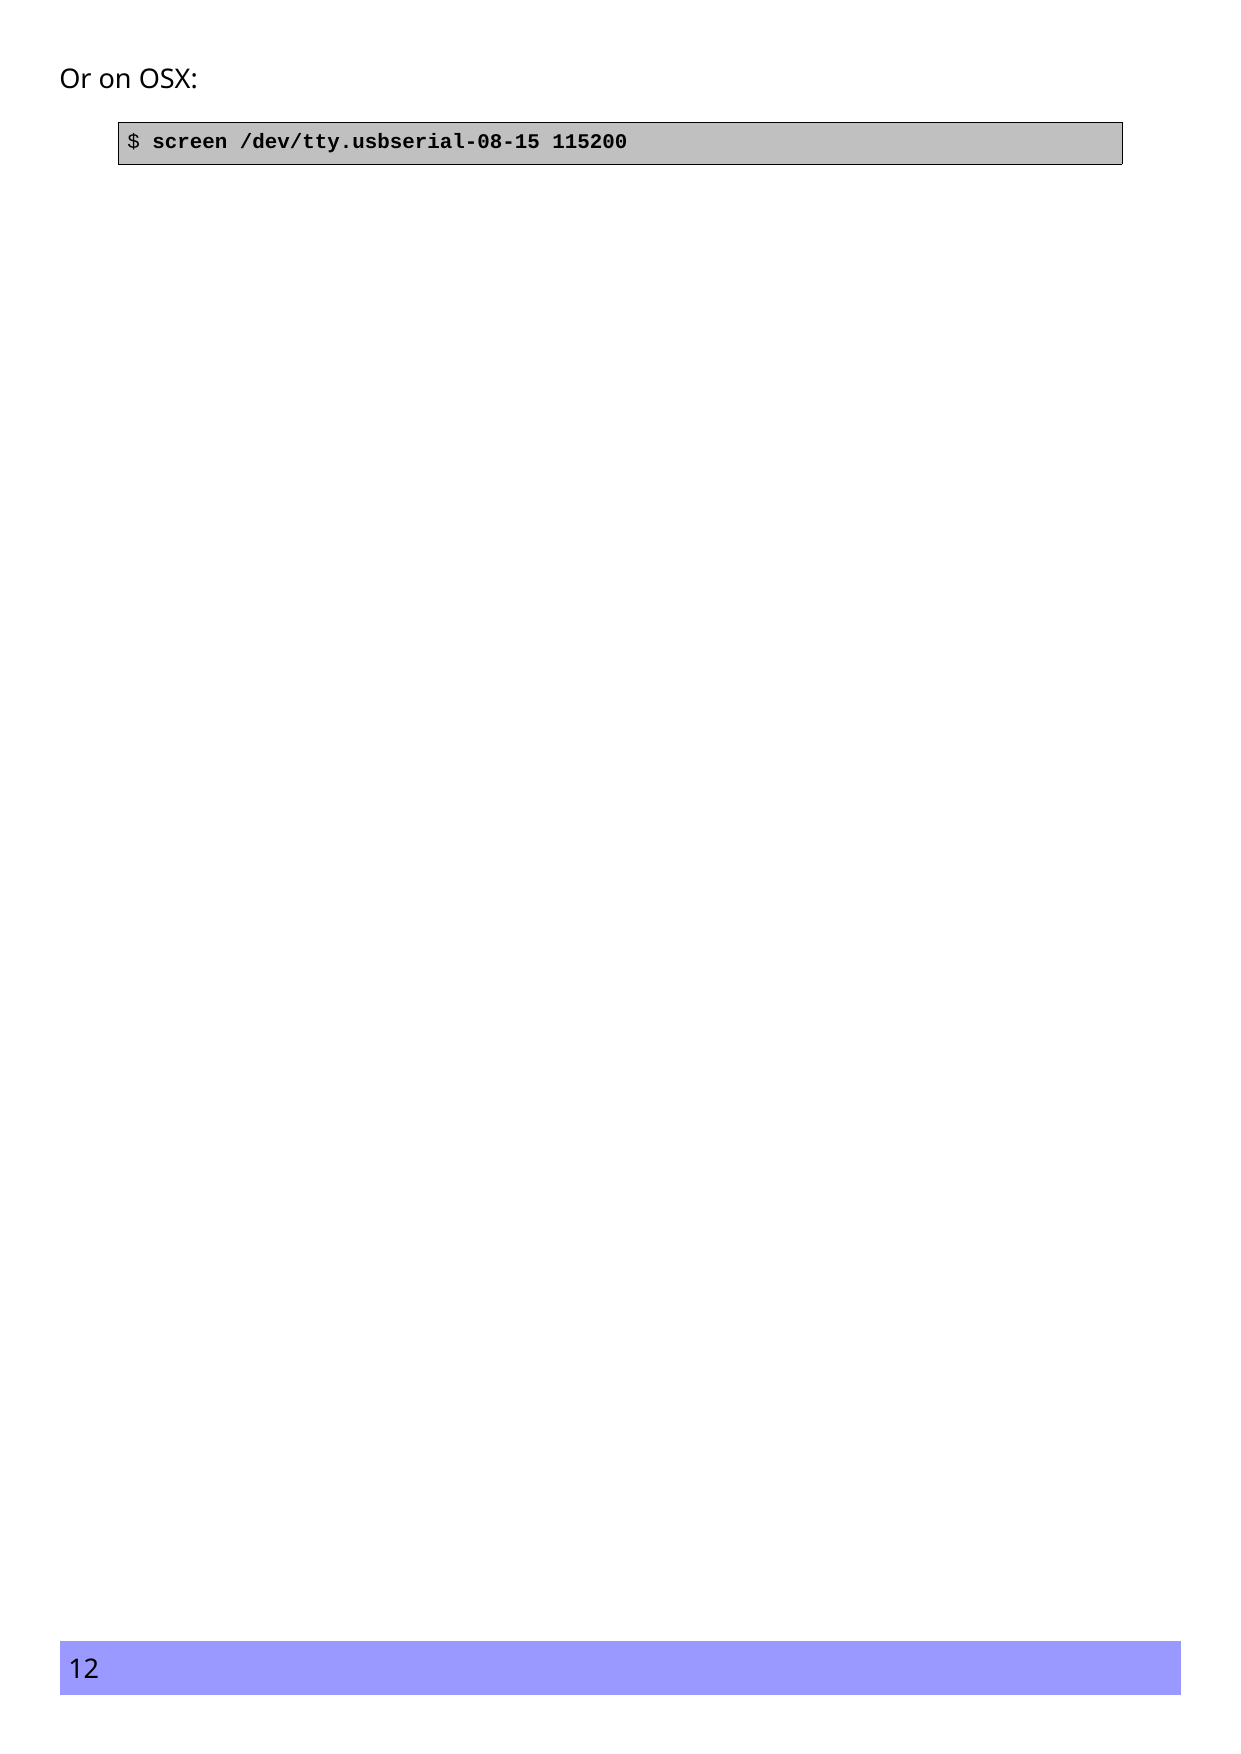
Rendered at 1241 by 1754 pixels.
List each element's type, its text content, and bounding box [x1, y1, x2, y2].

text Or on OSX: [59, 59, 1181, 96]
text $ screen /dev/tty.usbserial-08-15 115200 [119, 123, 1122, 164]
